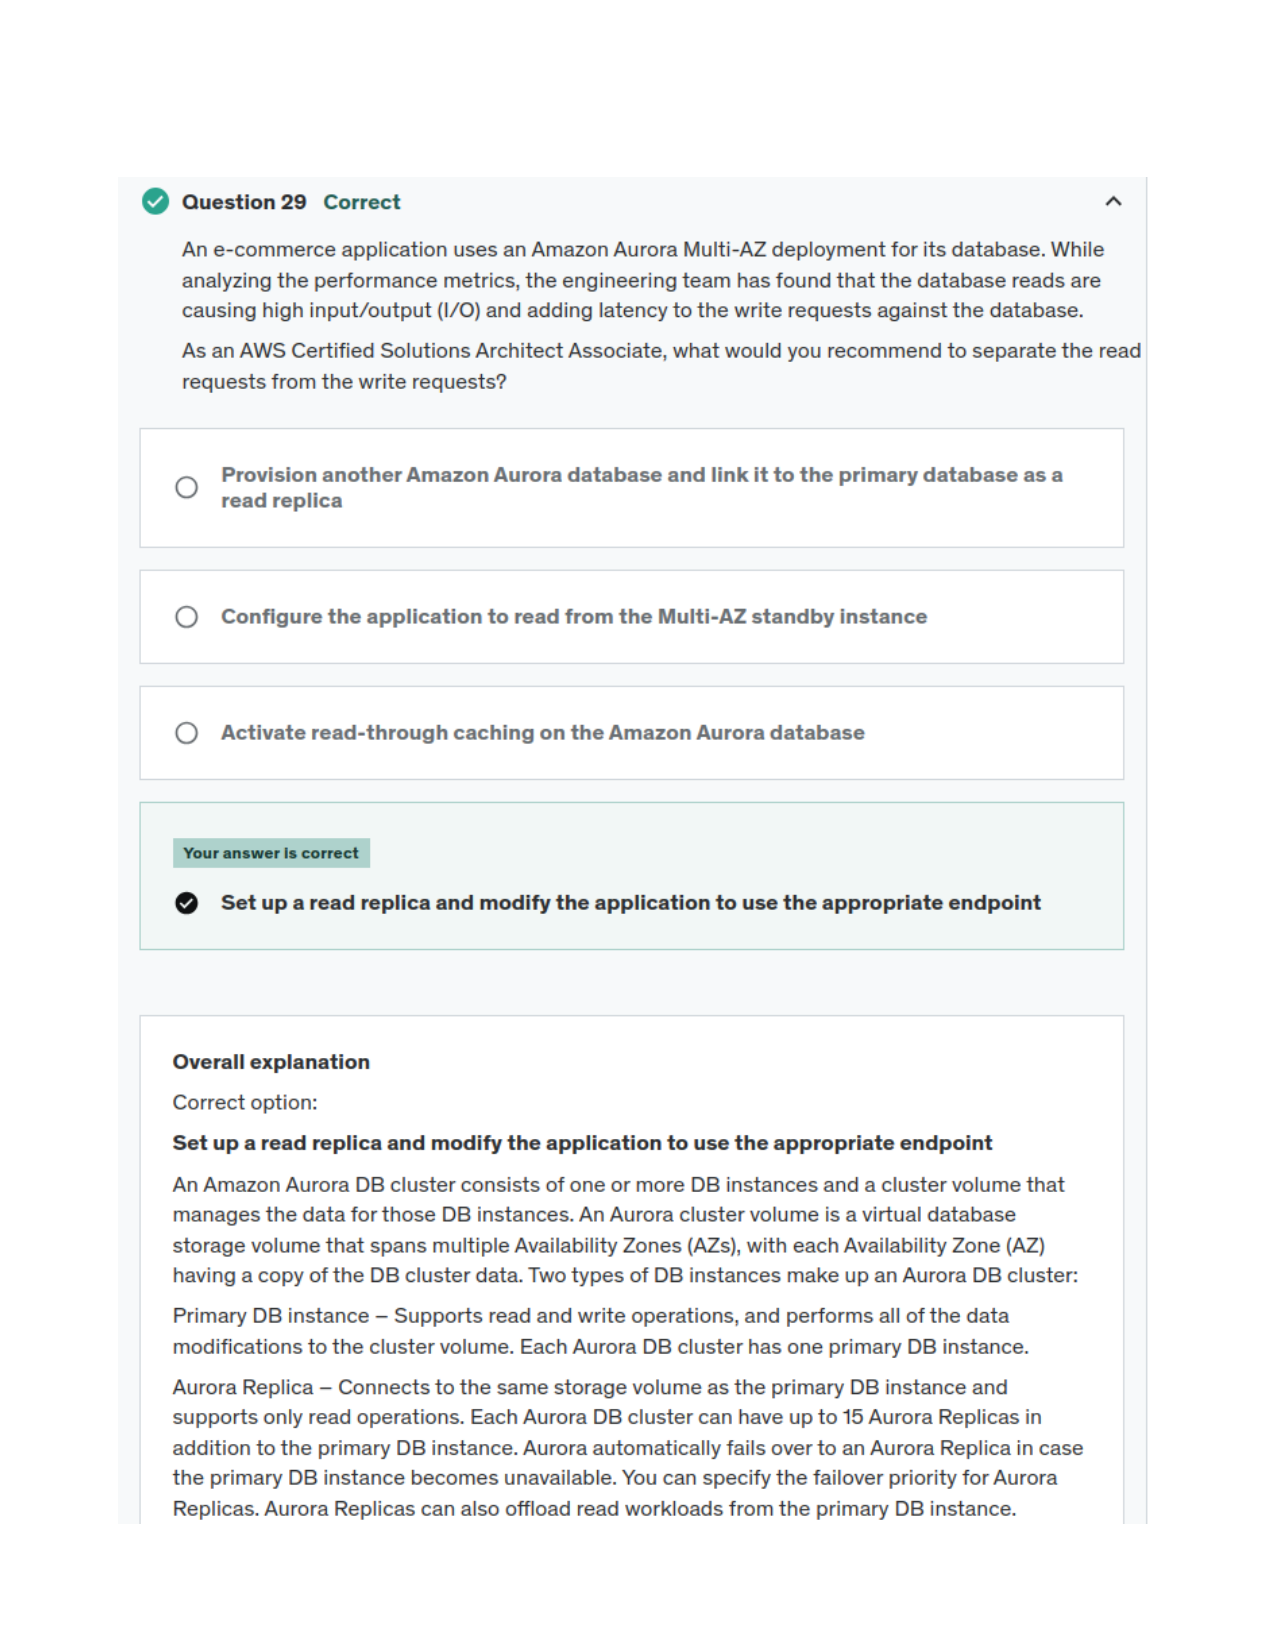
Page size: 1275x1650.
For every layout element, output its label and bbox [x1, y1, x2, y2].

picture [118, 177, 1157, 1524]
